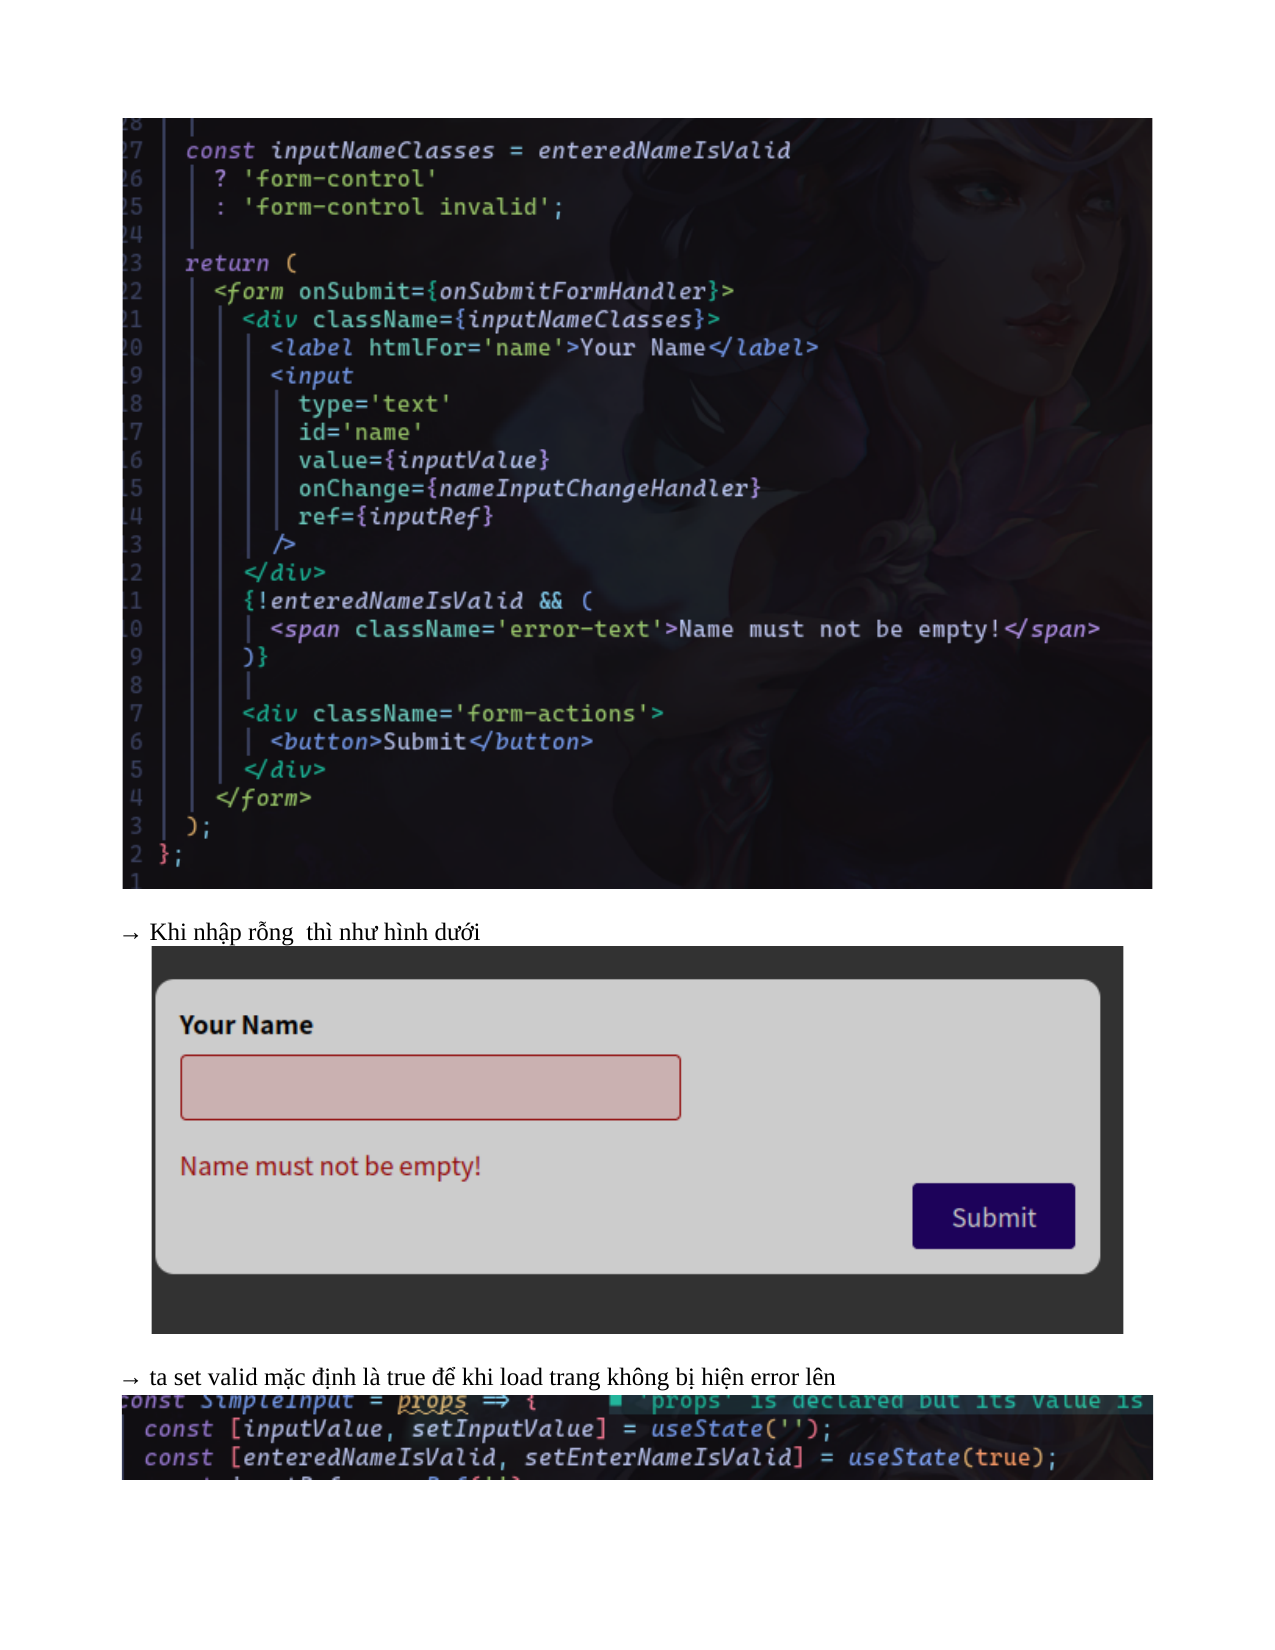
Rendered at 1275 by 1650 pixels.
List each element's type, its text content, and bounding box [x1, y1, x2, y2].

text → ta set valid mặc định là true để khi load trang không bị hiện error lên [118, 1362, 1157, 1391]
picture [121, 1395, 1154, 1480]
picture [151, 946, 1124, 1334]
text → Khi nhập rỗng thì như hình dưới [118, 917, 1157, 946]
picture [122, 118, 1153, 889]
